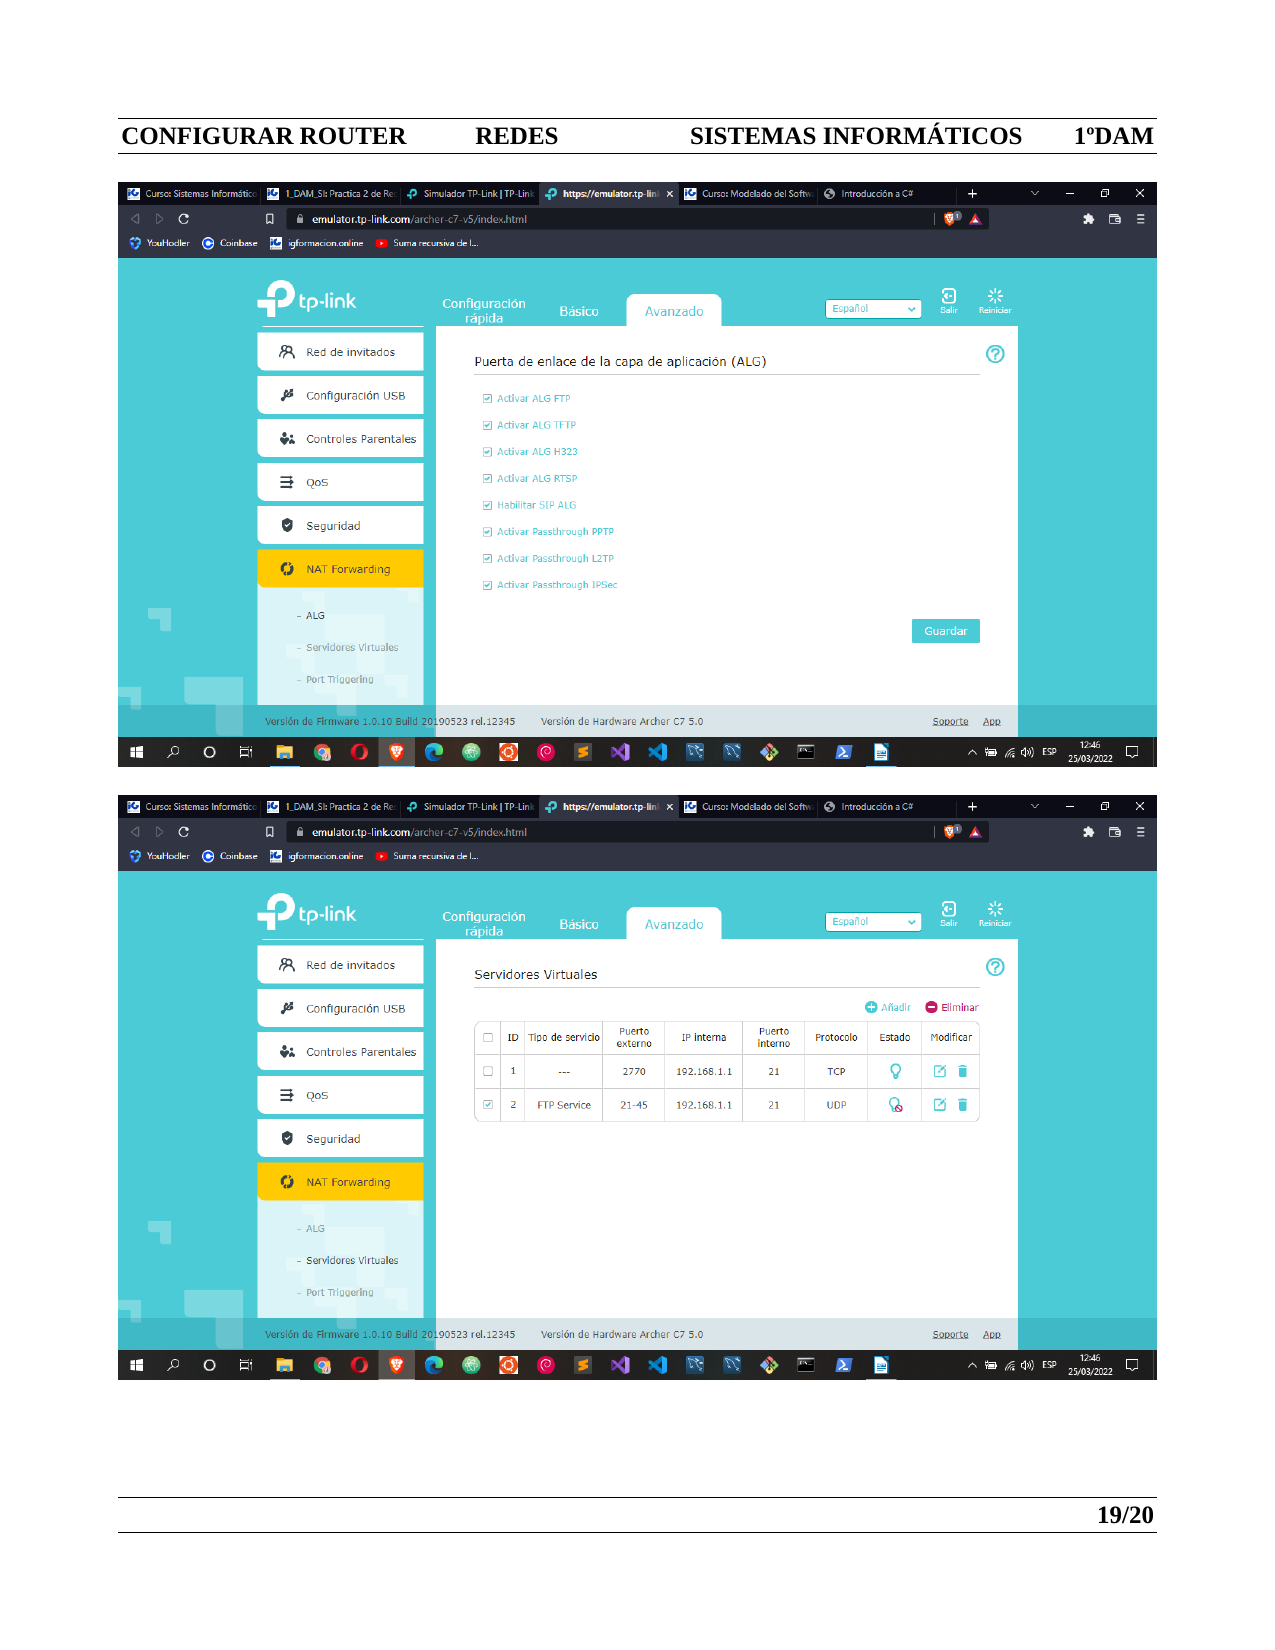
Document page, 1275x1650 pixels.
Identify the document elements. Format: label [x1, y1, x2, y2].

picture [118, 795, 1157, 1380]
picture [118, 182, 1157, 767]
